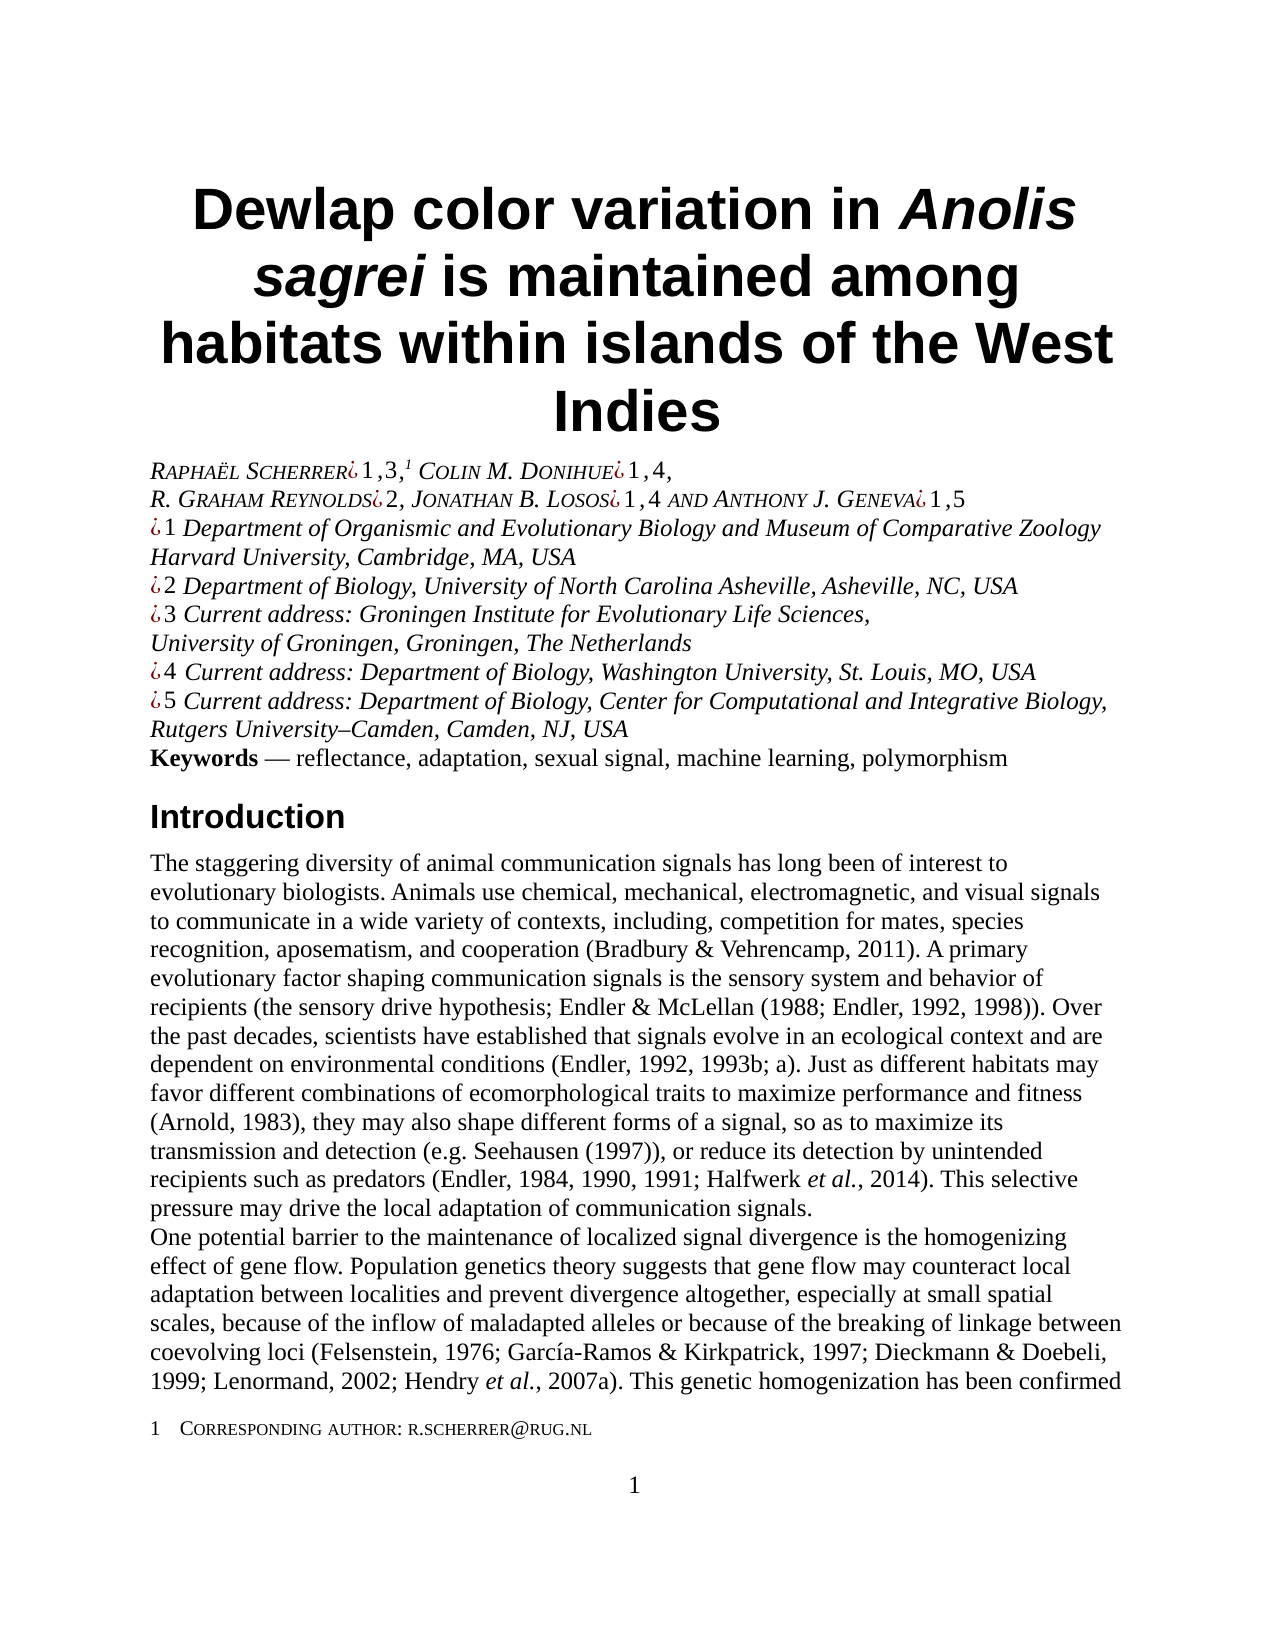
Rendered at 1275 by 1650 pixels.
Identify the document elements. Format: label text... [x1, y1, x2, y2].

title Dewlap color variation in Anolis sagrei is maintained among habitats within islands of the West Indies [150, 175, 1125, 443]
text The staggering diversity of animal communication signals has long been of interest to evolutionary biologists. Animals use chemical, mechanical, electromagnetic, and visual signals to communicate in a wide variety of contexts, including, competition for mates, species recognition, aposematism, and cooperation (Bradbury & Vehrencamp, 2011). A primary evolutionary factor shaping communication signals is the sensory system and behavior of recipients (the sensory drive hypothesis; Endler & McLellan (1988; Endler, 1992, 1998)). Over the past decades, scientists have established that signals evolve in an ecological context and are dependent on environmental conditions (Endler, 1992, 1993b; a). Just as different habitats may favor different combinations of ecomorphological traits to maximize performance and fitness (Arnold, 1983), they may also shape different forms of a signal, so as to maximize its transmission and detection (e.g. Seehausen (1997)), or reduce its detection by unintended recipients such as predators (Endler, 1984, 1990, 1991; Halfwerk et al., 2014). This selective pressure may drive the local adaptation of communication signals. One potential barrier to the maintenance of localized signal divergence is the homogenizing effect of gene flow. Population genetics theory suggests that gene flow may counteract local adaptation between localities and prevent divergence altogether, especially at small spatial scales, because of the inflow of maladapted alleles or because of the breaking of linkage between coevolving loci (Felsenstein, 1976; García-Ramos & Kirkpatrick, 1997; Dieckmann & Doebeli, 1999; Lenormand, 2002; Hendry et al., 2007a). This genetic homogenization has been confirmed [150, 848, 1125, 1394]
text Raphaël Scherrer, Colin M. Donihue, R. Graham Reynolds, Jonathan B. Losos and Anthony J. Geneva Department of Organismic and Evolutionary Biology and Museum of Comparative Zoology Harvard University, Cambridge, MA, USA Department of Biology, University of North Carolina Asheville, Asheville, NC, USA Current address: Groningen Institute for Evolutionary Life Sciences, University of Groningen, Groningen, The Netherlands Current address: Department of Biology, Washington University, St. Louis, MO, USA Current address: Department of Biology, Center for Computational and Integrative Biology, Rutgers University–Camden, Camden, NJ, USA [150, 456, 1125, 743]
text Corresponding author: r.scherrer@rug.nl [150, 1416, 1125, 1440]
subtitle Introduction [150, 797, 1125, 836]
text Keywords — reflectance, adaptation, sexual signal, machine learning, polymorphism [150, 743, 1125, 772]
